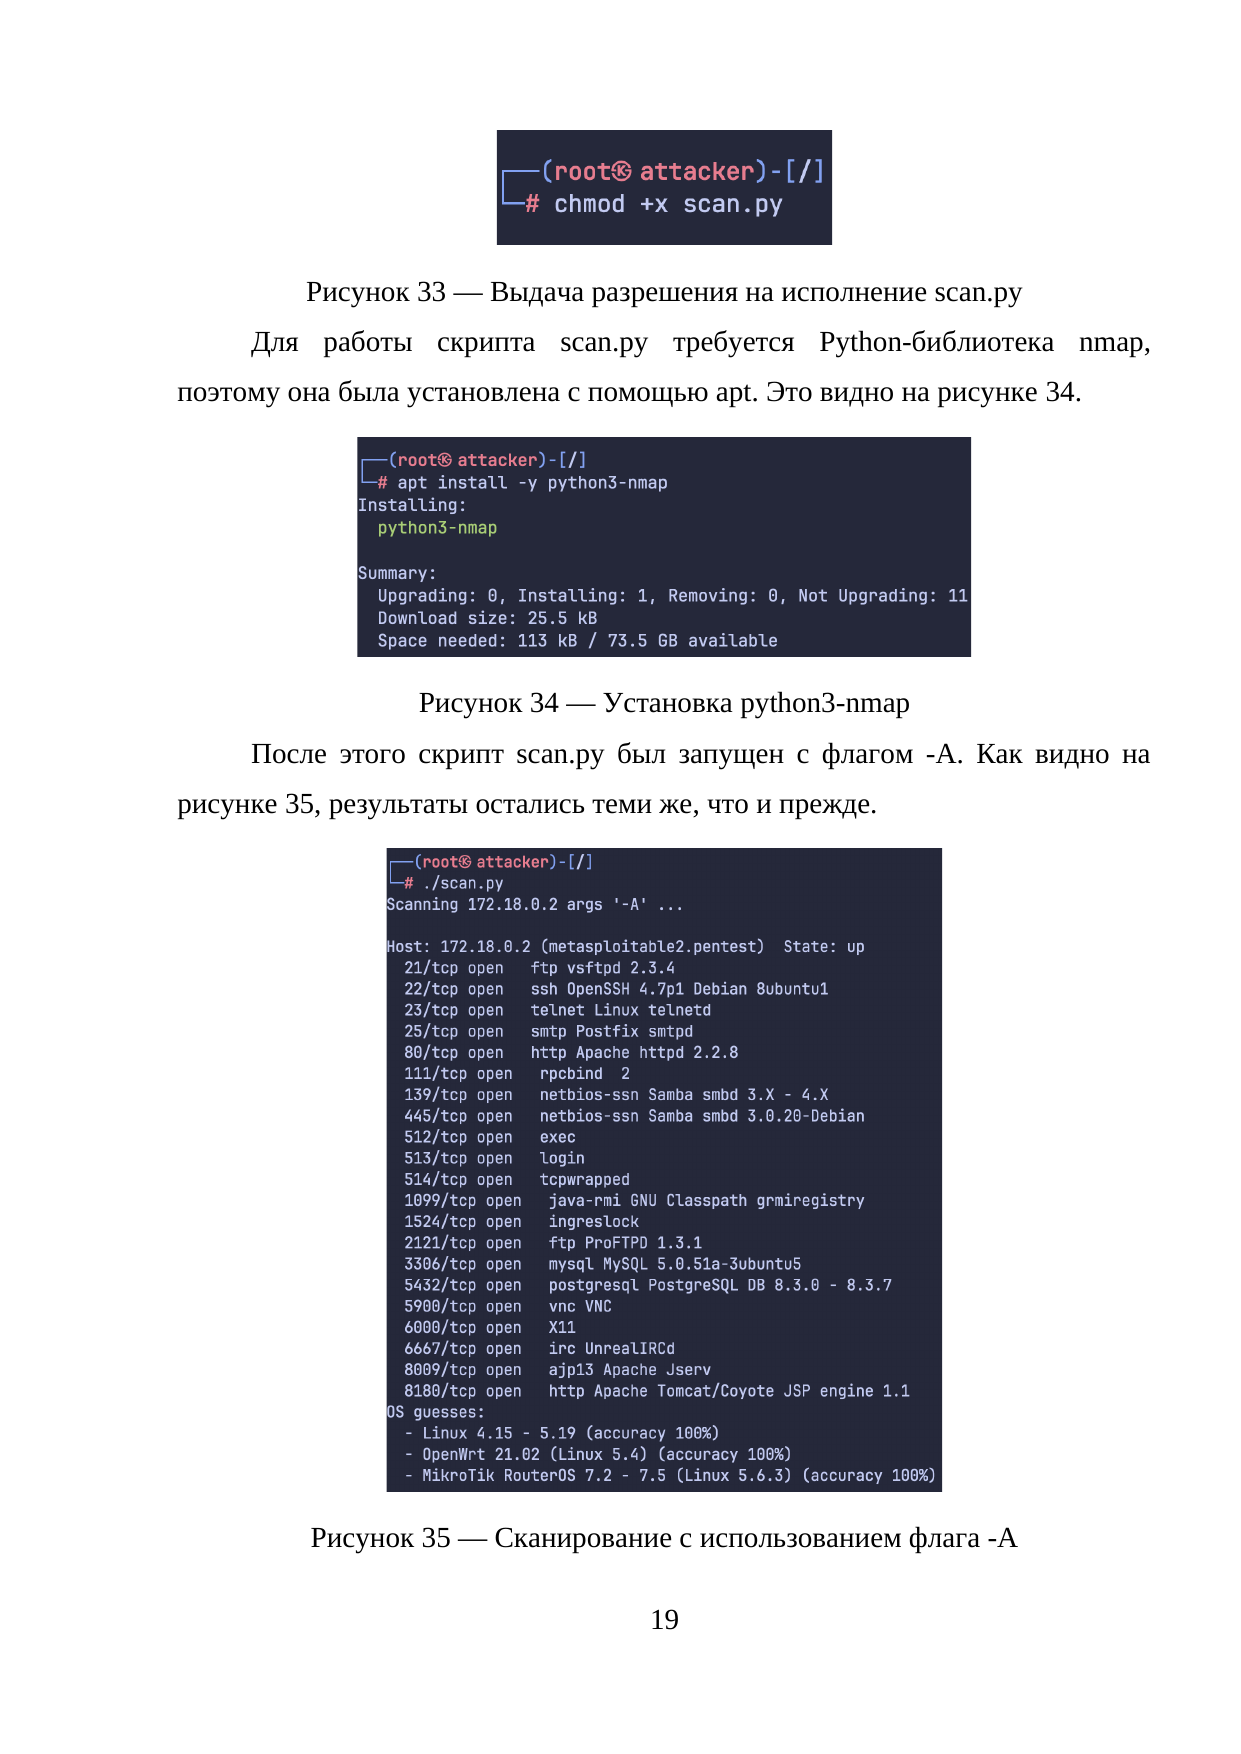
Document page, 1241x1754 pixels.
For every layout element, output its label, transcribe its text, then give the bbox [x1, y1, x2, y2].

text Рисунок 33 — Выдача разрешения на исполнение scan.py [255, 131, 1073, 307]
text Для работы скрипта scan.py требуется Python-библиотека nmap, поэтому она была установлена с помощью apt. Это видно на рисунке 34. [177, 324, 1152, 408]
text Рисунок 35 — Сканирование с использованием флага -A [177, 849, 1152, 1554]
picture [496, 130, 833, 245]
picture [386, 848, 943, 1492]
text После этого скрипт scan.py был запущен с флагом -A. Как видно на рисунке 35, результаты остались теми же, что и прежде. [177, 736, 1152, 819]
picture [357, 437, 972, 657]
text Рисунок 34 — Установка python3-nmap [177, 437, 1152, 719]
